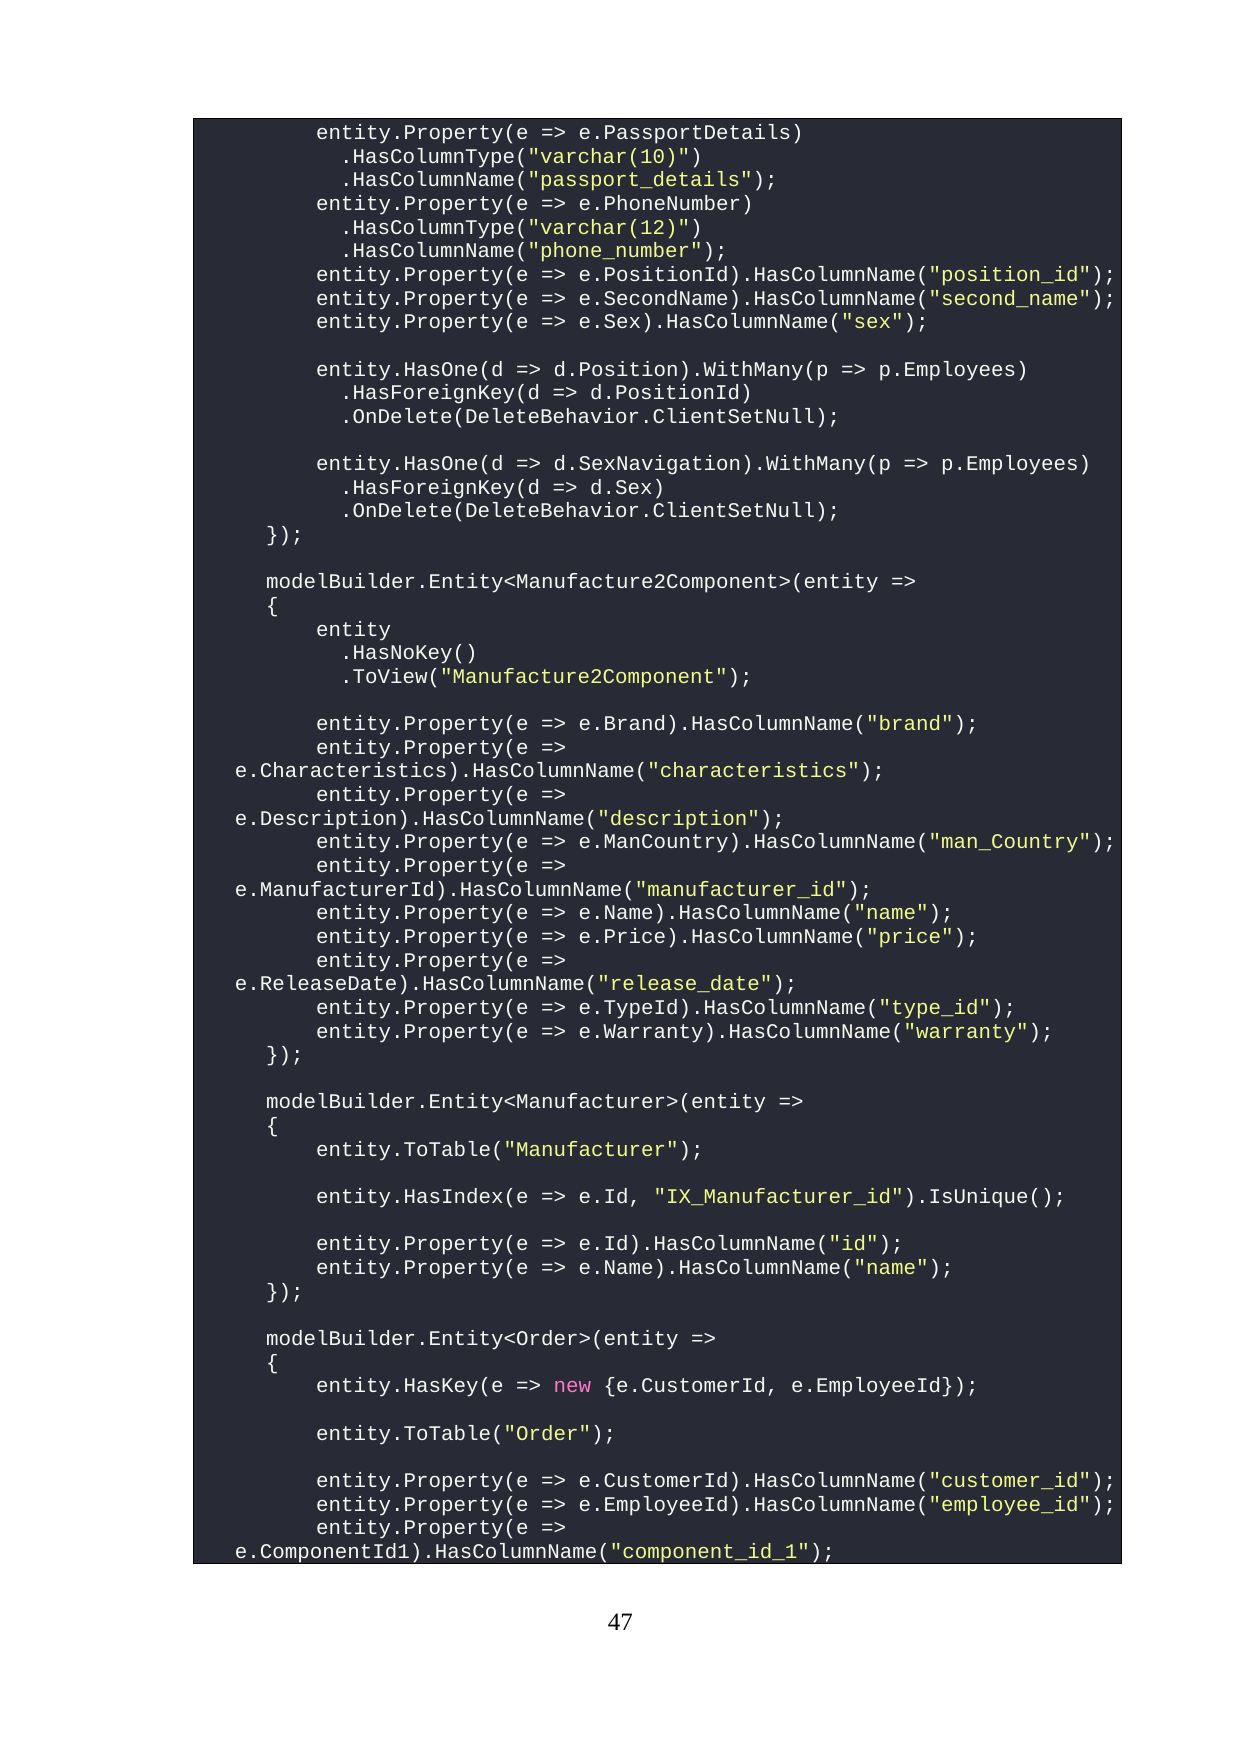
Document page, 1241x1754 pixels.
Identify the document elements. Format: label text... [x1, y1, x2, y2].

list entity.Property(e => e.PhoneNumber) [194, 189, 1121, 213]
list entity.Property(e => e.Id).HasColumnName("id"); [194, 1229, 1121, 1253]
list .HasForeignKey(d => d.Sex) [194, 473, 1121, 496]
list .OnDelete(DeleteBehavior.ClientSetNull); [194, 496, 1121, 520]
list .HasNoKey() [194, 638, 1121, 662]
list entity.HasIndex(e => e.Id, "IX_Manufacturer_id").IsUnique(); [194, 1182, 1121, 1206]
list entity.Property(e => e.CustomerId).HasColumnName("customer_id"); [194, 1466, 1121, 1489]
list entity.Property(e => e.Price).HasColumnName("price"); [194, 922, 1121, 946]
list entity.HasOne(d => d.Position).WithMany(p => p.Employees) [194, 354, 1121, 378]
list entity.ToTable("Manufacturer"); [194, 1135, 1121, 1158]
list { [194, 591, 1121, 615]
list modelBuilder.Entity<Manufacture2Component>(entity => [194, 567, 1121, 591]
list entity.Property(e => e.ReleaseDate).HasColumnName("release_date"); [194, 946, 1121, 993]
list entity.Property(e => e.EmployeeId).HasColumnName("employee_id"); [194, 1489, 1121, 1513]
list entity.Property(e => e.Sex).HasColumnName("sex"); [194, 307, 1121, 331]
list modelBuilder.Entity<Manufacturer>(entity => [194, 1088, 1121, 1111]
list entity.Property(e => e.Name).HasColumnName("name"); [194, 898, 1121, 922]
list .HasColumnName("passport_details"); [194, 165, 1121, 189]
list }); [194, 520, 1121, 544]
list entity.Property(e => e.TypeId).HasColumnName("type_id"); [194, 993, 1121, 1017]
list entity.Property(e => e.PassportDetails) [194, 119, 1121, 142]
list entity.Property(e => e.Warranty).HasColumnName("warranty"); [194, 1017, 1121, 1040]
list .HasForeignKey(d => d.PositionId) [194, 378, 1121, 402]
list }); [194, 1040, 1121, 1064]
list .HasColumnType("varchar(10)") [194, 142, 1121, 165]
list .HasColumnName("phone_number"); [194, 236, 1121, 260]
list modelBuilder.Entity<Order>(entity => [194, 1324, 1121, 1348]
list entity.Property(e => e.ManCountry).HasColumnName("man_Country"); [194, 827, 1121, 851]
list { [194, 1348, 1121, 1371]
list entity.Property(e => e.PositionId).HasColumnName("position_id"); [194, 260, 1121, 284]
list entity.Property(e => e.Characteristics).HasColumnName("characteristics"); [194, 733, 1121, 780]
list entity.HasKey(e => new {e.CustomerId, e.EmployeeId}); [194, 1371, 1121, 1395]
list { [194, 1111, 1121, 1135]
list entity.Property(e => e.SecondName).HasColumnName("second_name"); [194, 284, 1121, 307]
list }); [194, 1277, 1121, 1300]
list entity.HasOne(d => d.SexNavigation).WithMany(p => p.Employees) [194, 449, 1121, 473]
list entity.Property(e => e.ComponentId1).HasColumnName("component_id_1"); [194, 1513, 1121, 1563]
list .ToView("Manufacture2Component"); [194, 662, 1121, 686]
list entity.Property(e => e.Brand).HasColumnName("brand"); [194, 709, 1121, 733]
list entity.Property(e => e.Name).HasColumnName("name"); [194, 1253, 1121, 1277]
list entity.ToTable("Order"); [194, 1419, 1121, 1442]
list entity [194, 615, 1121, 638]
list .OnDelete(DeleteBehavior.ClientSetNull); [194, 402, 1121, 426]
list entity.Property(e => e.Description).HasColumnName("description"); [194, 780, 1121, 827]
list entity.Property(e => e.ManufacturerId).HasColumnName("manufacturer_id"); [194, 851, 1121, 898]
list .HasColumnType("varchar(12)") [194, 213, 1121, 236]
